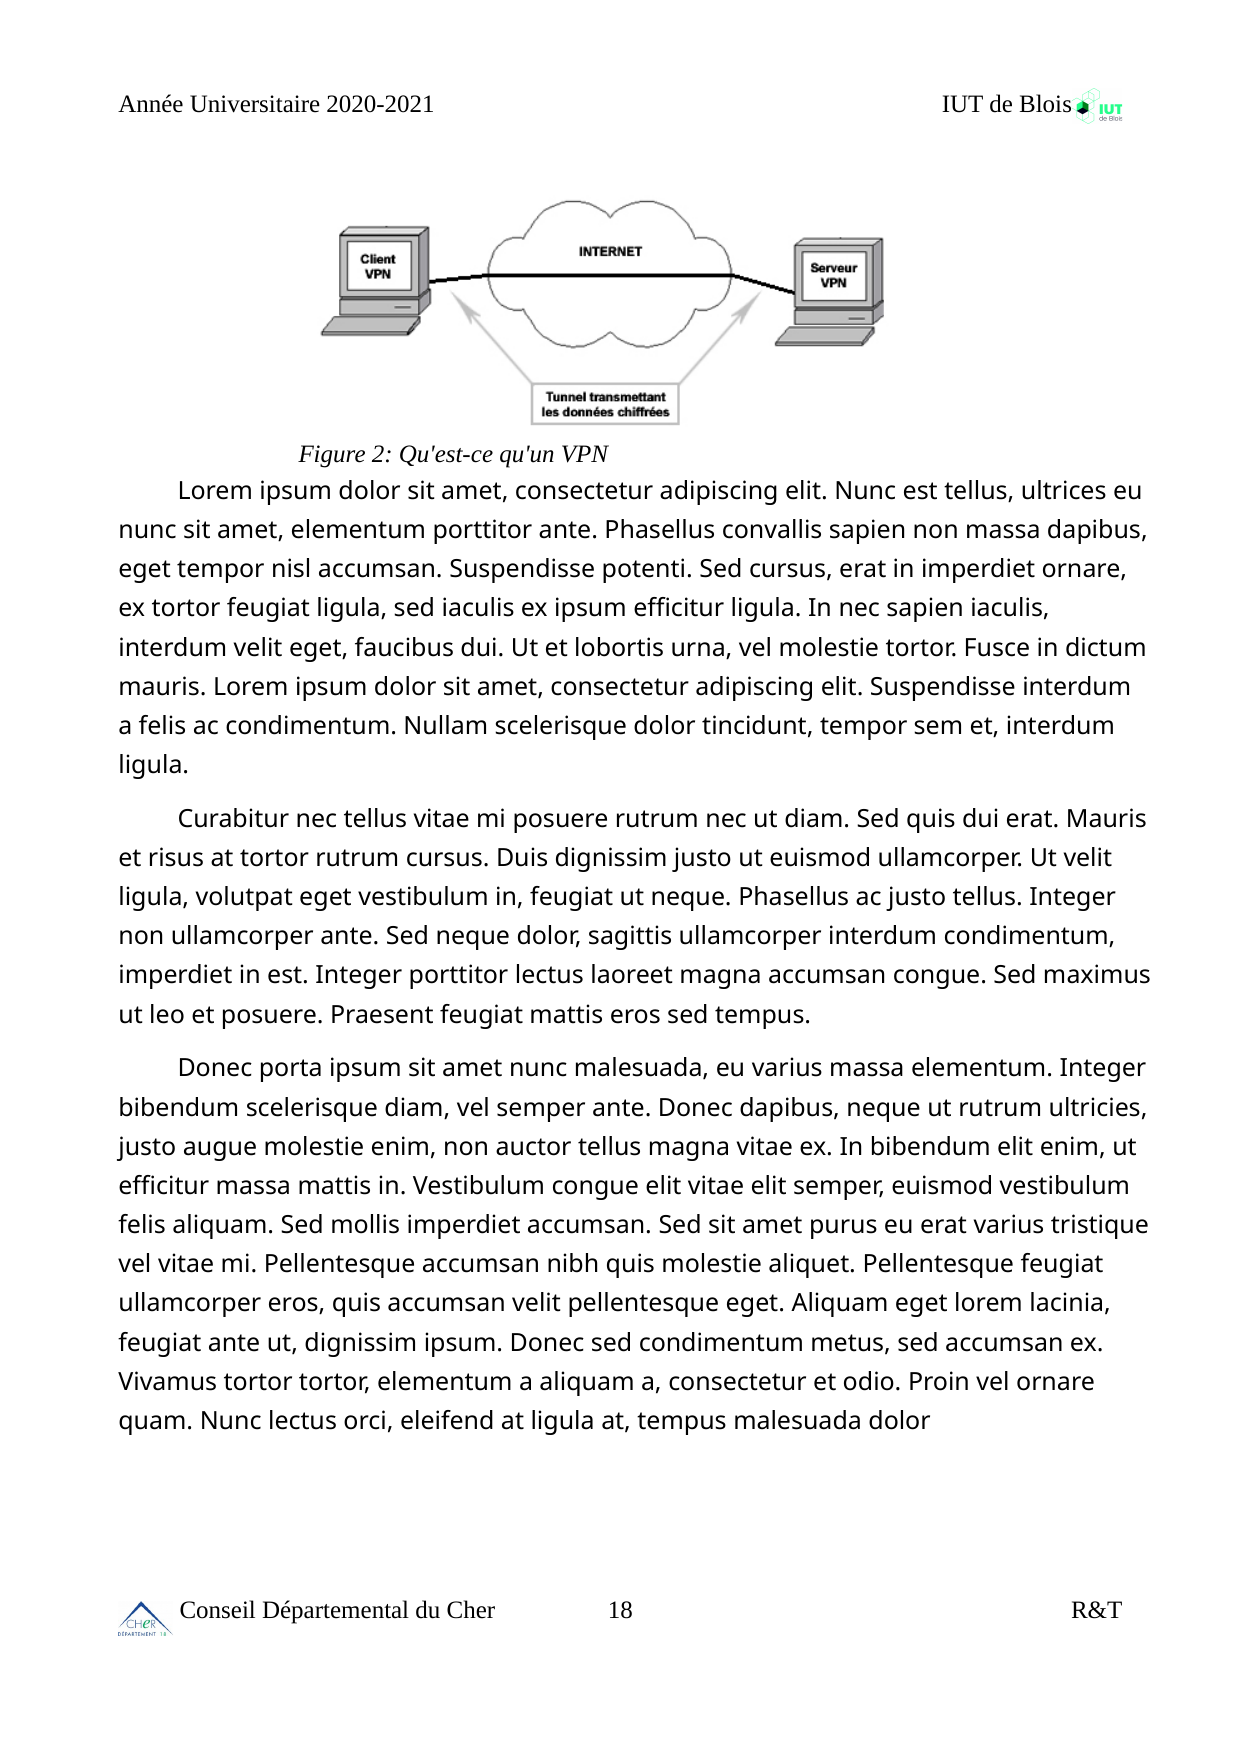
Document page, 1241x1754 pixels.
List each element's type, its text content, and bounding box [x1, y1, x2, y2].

text Curabitur nec tellus vitae mi posuere rutrum nec ut diam. Sed quis dui erat. Mauris et risus at tortor rutrum cursus. Duis dignissim justo ut euismod ullamcorper. Ut velit ligula, volutpat eget vestibulum in, feugiat ut neque. Phasellus ac justo tellus. Integer non ullamcorper ante. Sed neque dolor, sagittis ullamcorper interdum condimentum, imperdiet in est. Integer porttitor lectus laoreet magna accumsan congue. Sed maximus ut leo et posuere. Praesent feugiat mattis eros sed tempus. [118, 800, 1152, 1030]
picture [118, 1601, 174, 1636]
picture [1071, 88, 1123, 124]
text Lorem ipsum dolor sit amet, consectetur adipiscing elit. Nunc est tellus, ultrices eu nunc sit amet, elementum porttitor ante. Phasellus convallis sapien non massa dapibus, eget tempor nisl accumsan. Suspendisse potenti. Sed cursus, erat in imperdiet ornare, ex tortor feugiat ligula, sed iaculis ex ipsum efficitur ligula. In nec sapien iaculis, interdum velit eget, faucibus dui. Ut et lobortis urna, vel molestie tortor. Fusce in dictum mauris. Lorem ipsum dolor sit amet, consectetur adipiscing elit. Suspendisse interdum a felis ac condimentum. Nullam scelerisque dolor tincidunt, tempor sem et, interdum ligula. [118, 153, 1152, 781]
text Figure 2: Qu'est-ce qu'un VPN [298, 439, 913, 467]
text Donec porta ipsum sit amet nunc malesuada, eu varius massa elementum. Integer bibendum scelerisque diam, vel semper ante. Donec dapibus, neque ut rutrum ultricies, justo augue molestie enim, non auctor tellus magna vitae ex. In bibendum elit enim, ut efficitur massa mattis in. Vestibulum congue elit vitae elit semper, euismod vestibulum felis aliquam. Sed mollis imperdiet accumsan. Sed sit amet purus eu erat varius tristique vel vitae mi. Pellentesque accumsan nibh quis molestie aliquet. Pellentesque feugiat ullamcorper eros, quis accumsan velit pellentesque eget. Aliquam eget lorem lacinia, feugiat ante ut, dignissim ipsum. Donec sed condimentum metus, sed accumsan ex. Vivamus tortor tortor, elementum a aliquam a, consectetur et odio. Proin vel ornare quam. Nunc lectus orci, eleifend at ligula at, tempus malesuada dolor [118, 1050, 1152, 1437]
picture [298, 176, 914, 439]
